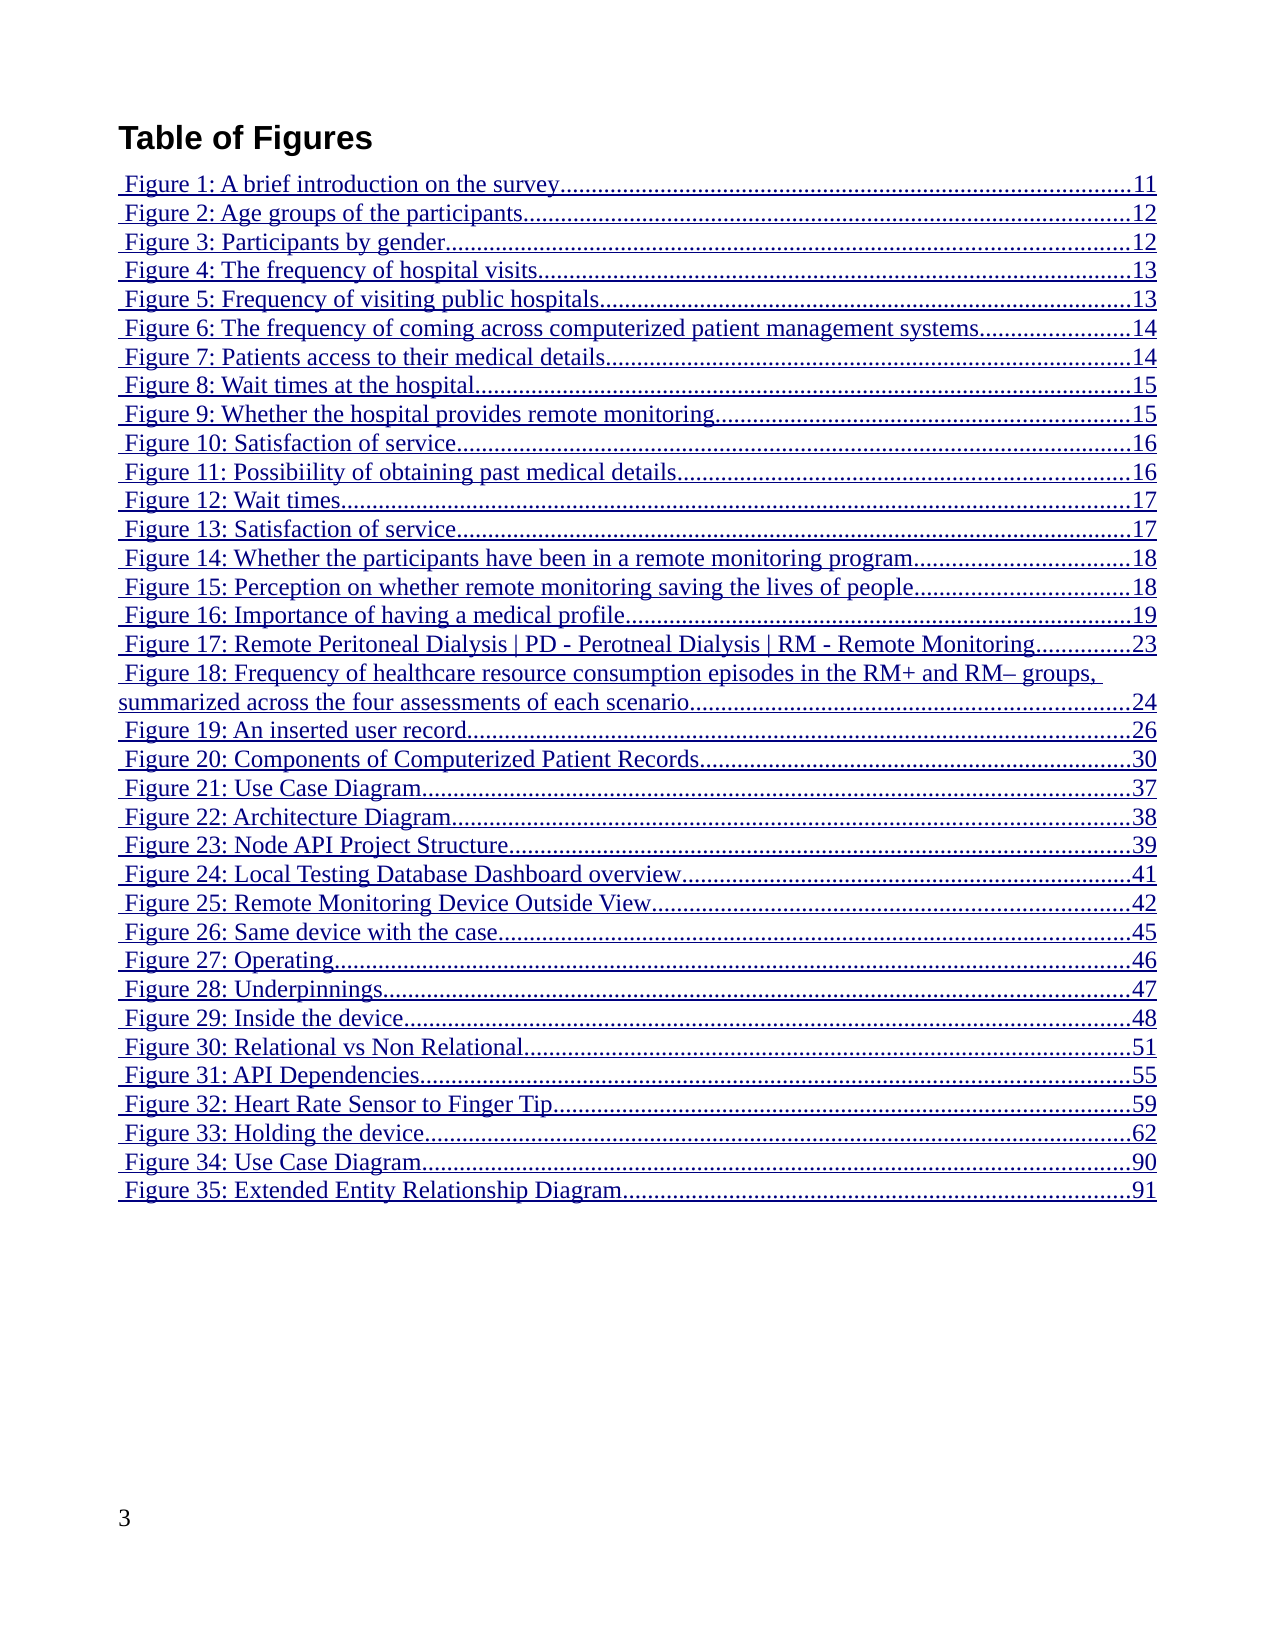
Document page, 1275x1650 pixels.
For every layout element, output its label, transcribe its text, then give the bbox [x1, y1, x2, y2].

text Figure 28: Underpinnings 47 [118, 974, 1157, 999]
text Figure 12: Wait times 17 [118, 485, 1157, 510]
text Figure 8: Wait times at the hospital 15 [118, 370, 1157, 395]
text Figure 27: Operating 46 [118, 945, 1157, 970]
text Figure 9: Whether the hospital provides remote monitoring 15 [118, 399, 1157, 424]
text Figure 11: Possibiility of obtaining past medical details 16 [118, 457, 1157, 482]
text Figure 31: API Dependencies 55 [118, 1060, 1157, 1085]
text Figure 30: Relational vs Non Relational 51 [118, 1032, 1157, 1057]
text Figure 5: Frequency of visiting public hospitals 13 [118, 284, 1157, 309]
text Figure 34: Use Case Diagram 90 [118, 1147, 1157, 1172]
text Figure 21: Use Case Diagram 37 [118, 773, 1157, 798]
text Figure 4: The frequency of hospital visits 13 [118, 255, 1157, 280]
text Figure 18: Frequency of healthcare resource consumption episodes in the RM+ and RM– groups, summarized across the four assessments of each scenario 24 [118, 658, 1157, 712]
text Figure 26: Same device with the case 45 [118, 917, 1157, 942]
text Figure 29: Inside the device 48 [118, 1003, 1157, 1028]
text Figure 23: Node API Project Structure 39 [118, 830, 1157, 855]
text Figure 17: Remote Peritoneal Dialysis | PD - Perotneal Dialysis | RM - Remote Monitoring 23 [118, 629, 1157, 654]
text Figure 32: Heart Rate Sensor to Finger Tip 59 [118, 1089, 1157, 1114]
text Figure 22: Architecture Diagram 38 [118, 802, 1157, 827]
text Figure 35: Extended Entity Relationship Diagram 91 [118, 1175, 1157, 1200]
subtitle Table of Figures [118, 118, 1157, 157]
text Figure 13: Satisfaction of service 17 [118, 514, 1157, 539]
text Figure 6: The frequency of coming across computerized patient management systems 14 [118, 313, 1157, 338]
text Figure 14: Whether the participants have been in a remote monitoring program 18 [118, 543, 1157, 568]
text Figure 10: Satisfaction of service 16 [118, 428, 1157, 453]
text Figure 33: Holding the device 62 [118, 1118, 1157, 1143]
text Figure 1: A brief introduction on the survey 11 [118, 169, 1157, 194]
text Figure 19: An inserted user record 26 [118, 715, 1157, 740]
text Figure 3: Participants by gender 12 [118, 227, 1157, 252]
text Figure 2: Age groups of the participants 12 [118, 198, 1157, 223]
text Figure 25: Remote Monitoring Device Outside View 42 [118, 888, 1157, 913]
text Figure 24: Local Testing Database Dashboard overview 41 [118, 859, 1157, 884]
text Figure 15: Perception on whether remote monitoring saving the lives of people 18 [118, 572, 1157, 597]
text Figure 16: Importance of having a medical profile 19 [118, 600, 1157, 625]
text Figure 7: Patients access to their medical details 14 [118, 342, 1157, 367]
text Figure 20: Components of Computerized Patient Records 30 [118, 744, 1157, 769]
